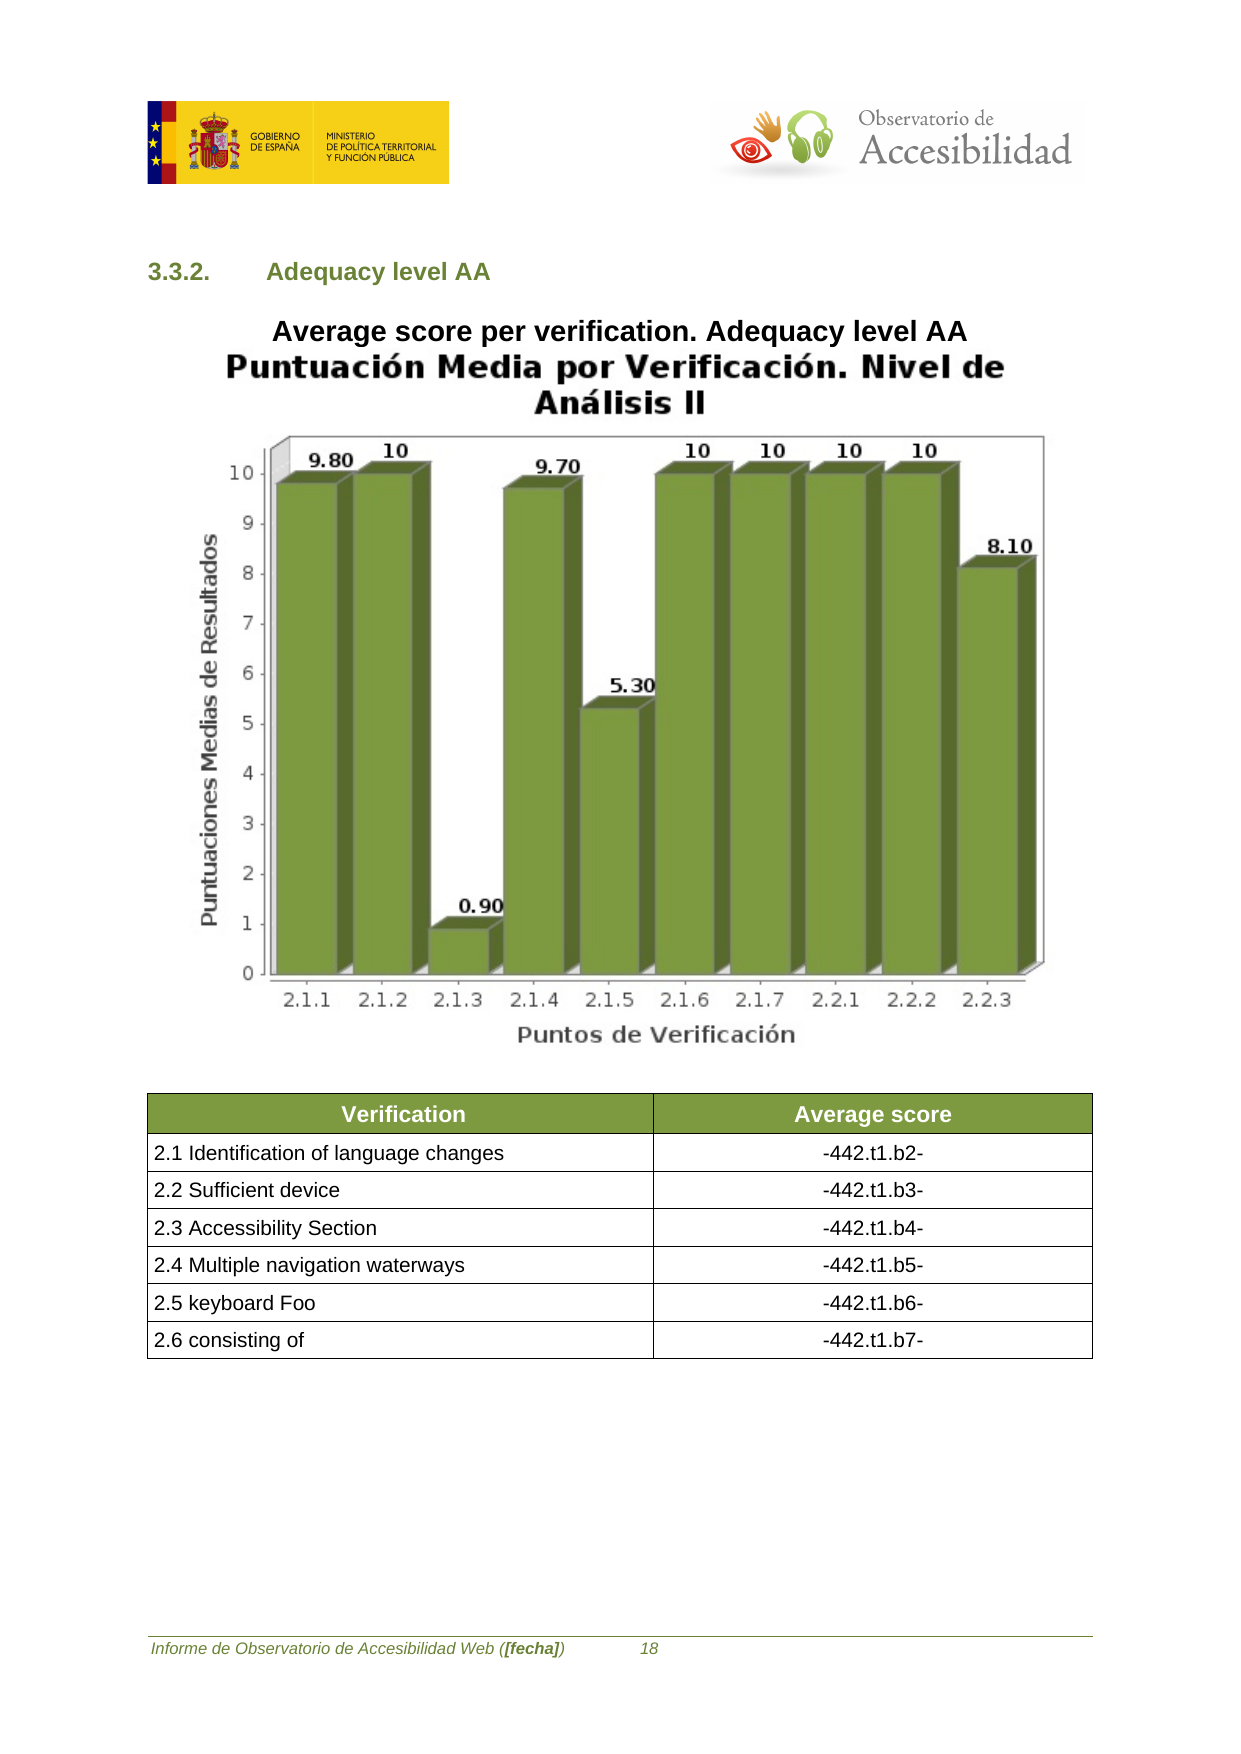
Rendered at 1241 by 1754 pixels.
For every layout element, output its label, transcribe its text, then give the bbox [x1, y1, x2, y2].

subtitle Adequacy level AA [148, 257, 1092, 286]
table_cell -442.t1.b3- [654, 1172, 1092, 1208]
table_cell -442.t1.b7- [654, 1322, 1092, 1358]
table_cell 2.1 Identification of language changes [148, 1134, 653, 1171]
table_cell 2.3 Accessibility Section [148, 1209, 653, 1246]
picture [147, 101, 450, 184]
table_cell 2.6 consisting of [148, 1322, 653, 1358]
picture [710, 101, 1086, 184]
table_cell -442.t1.b2- [654, 1134, 1092, 1171]
table_cell 2.5 keyboard Foo [148, 1284, 653, 1321]
table_cell 2.4 Multiple navigation waterways [148, 1247, 653, 1283]
table_cell -442.t1.b6- [654, 1284, 1092, 1321]
picture [178, 347, 1062, 1057]
table_header Average score [654, 1094, 1092, 1133]
table_cell -442.t1.b5- [654, 1247, 1092, 1283]
table_header Verification [148, 1094, 653, 1133]
table_cell 2.2 Sufficient device [148, 1172, 653, 1208]
table_cell -442.t1.b4- [654, 1209, 1092, 1246]
text Average score per verification. Adequacy level AA [148, 314, 1092, 347]
